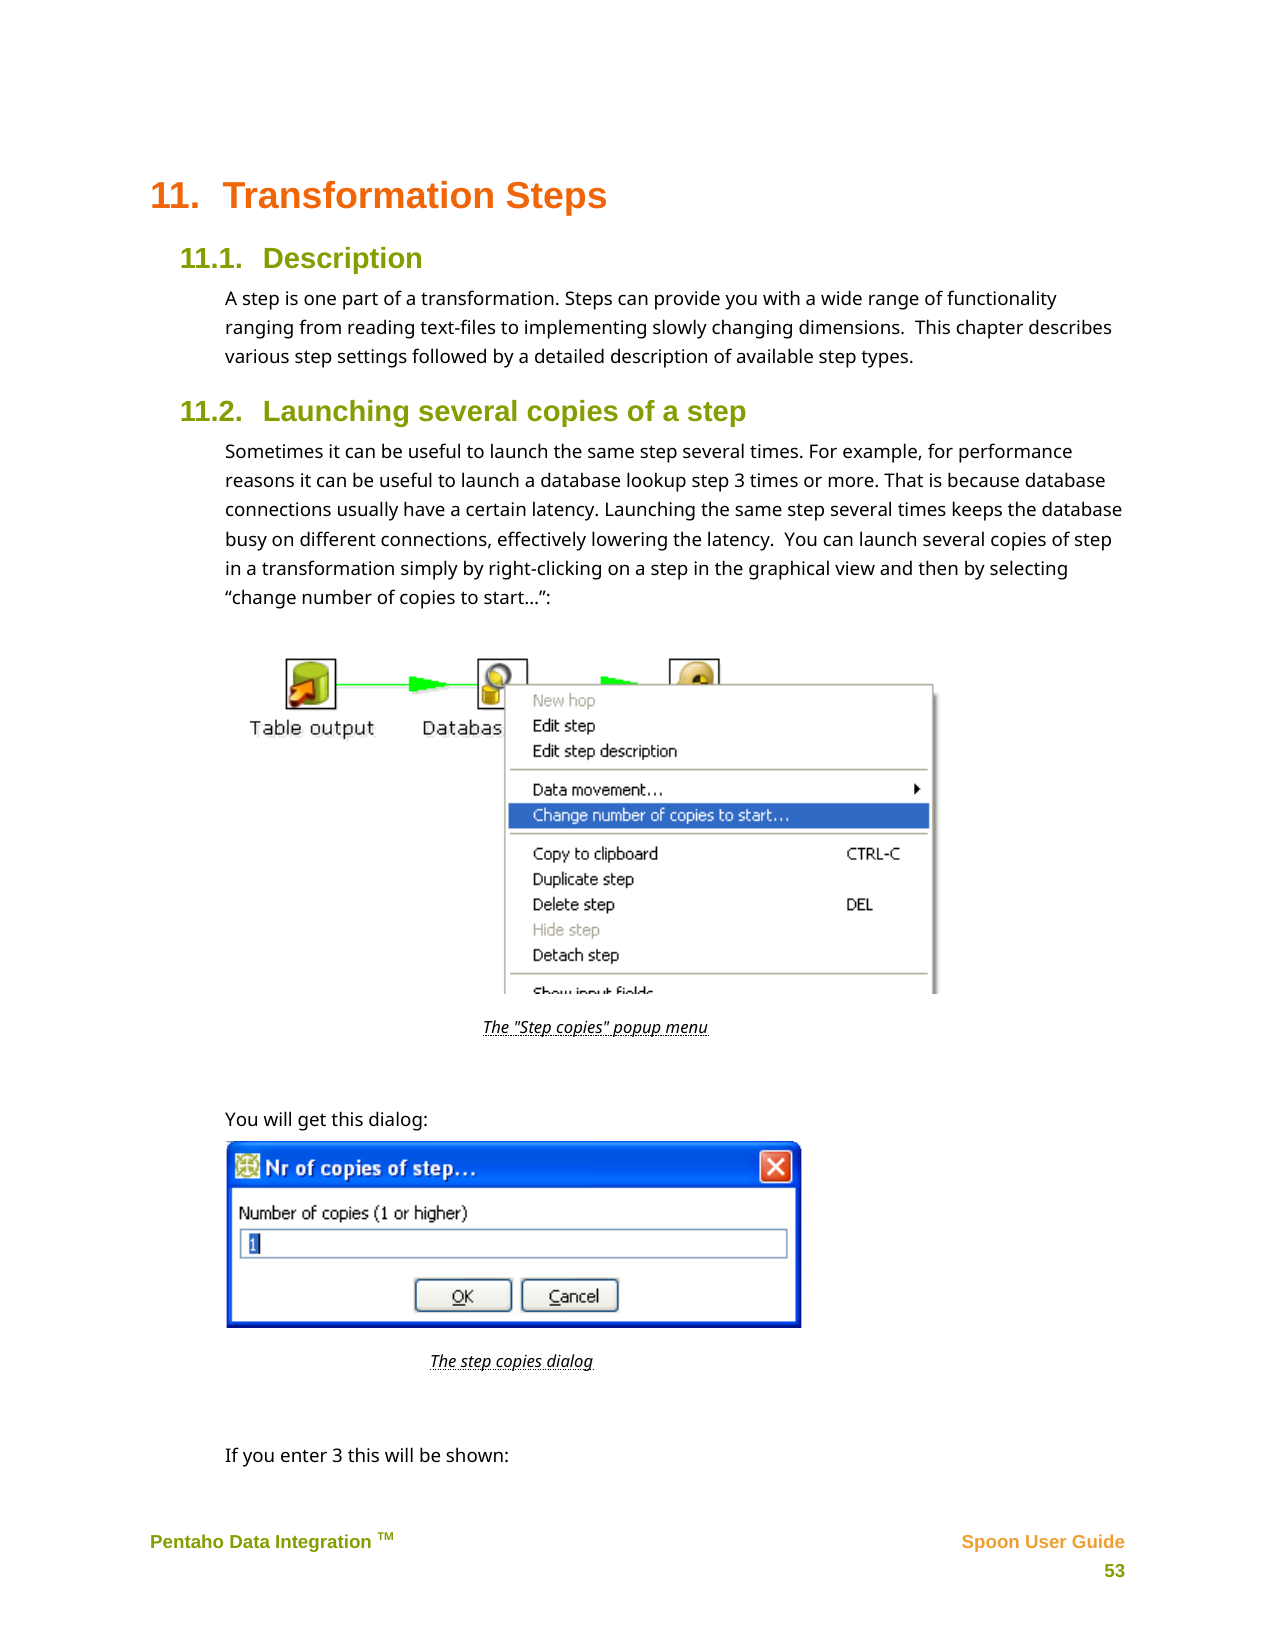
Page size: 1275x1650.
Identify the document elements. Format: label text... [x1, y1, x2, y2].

subtitle Transformation Steps [150, 181, 1125, 216]
subtitle Launching several copies of a step [179, 394, 1125, 429]
text The "Step copies" popup menu [227, 1016, 966, 1039]
text If you enter 3 this will be shown: [225, 1132, 1125, 1468]
text [225, 1140, 800, 1439]
subtitle Description [179, 241, 1125, 275]
text The step copies dialog [227, 1350, 798, 1373]
picture [225, 641, 968, 994]
picture [226, 1141, 802, 1328]
text Sometimes it can be useful to launch the same step several times. For example, for performance reasons it can be useful to launch a database lookup step 3 times or more. That is because database connections usually have a certain latency. Launching the same step several times keeps the database busy on different connections, effectively lowering the latency. You can launch several copies of step in a transformation simply by right-clicking on a step in the graphical view and then by selecting “change number of copies to start…”: [225, 435, 1125, 610]
text A step is one part of a transformation. Steps can provide you with a wide range of functionality ranging from reading text-files to implementing slowly changing dimensions. This chapter describes various step settings followed by a detailed description of available step types. [225, 282, 1125, 369]
text You will get this dialog: [225, 1103, 1125, 1132]
